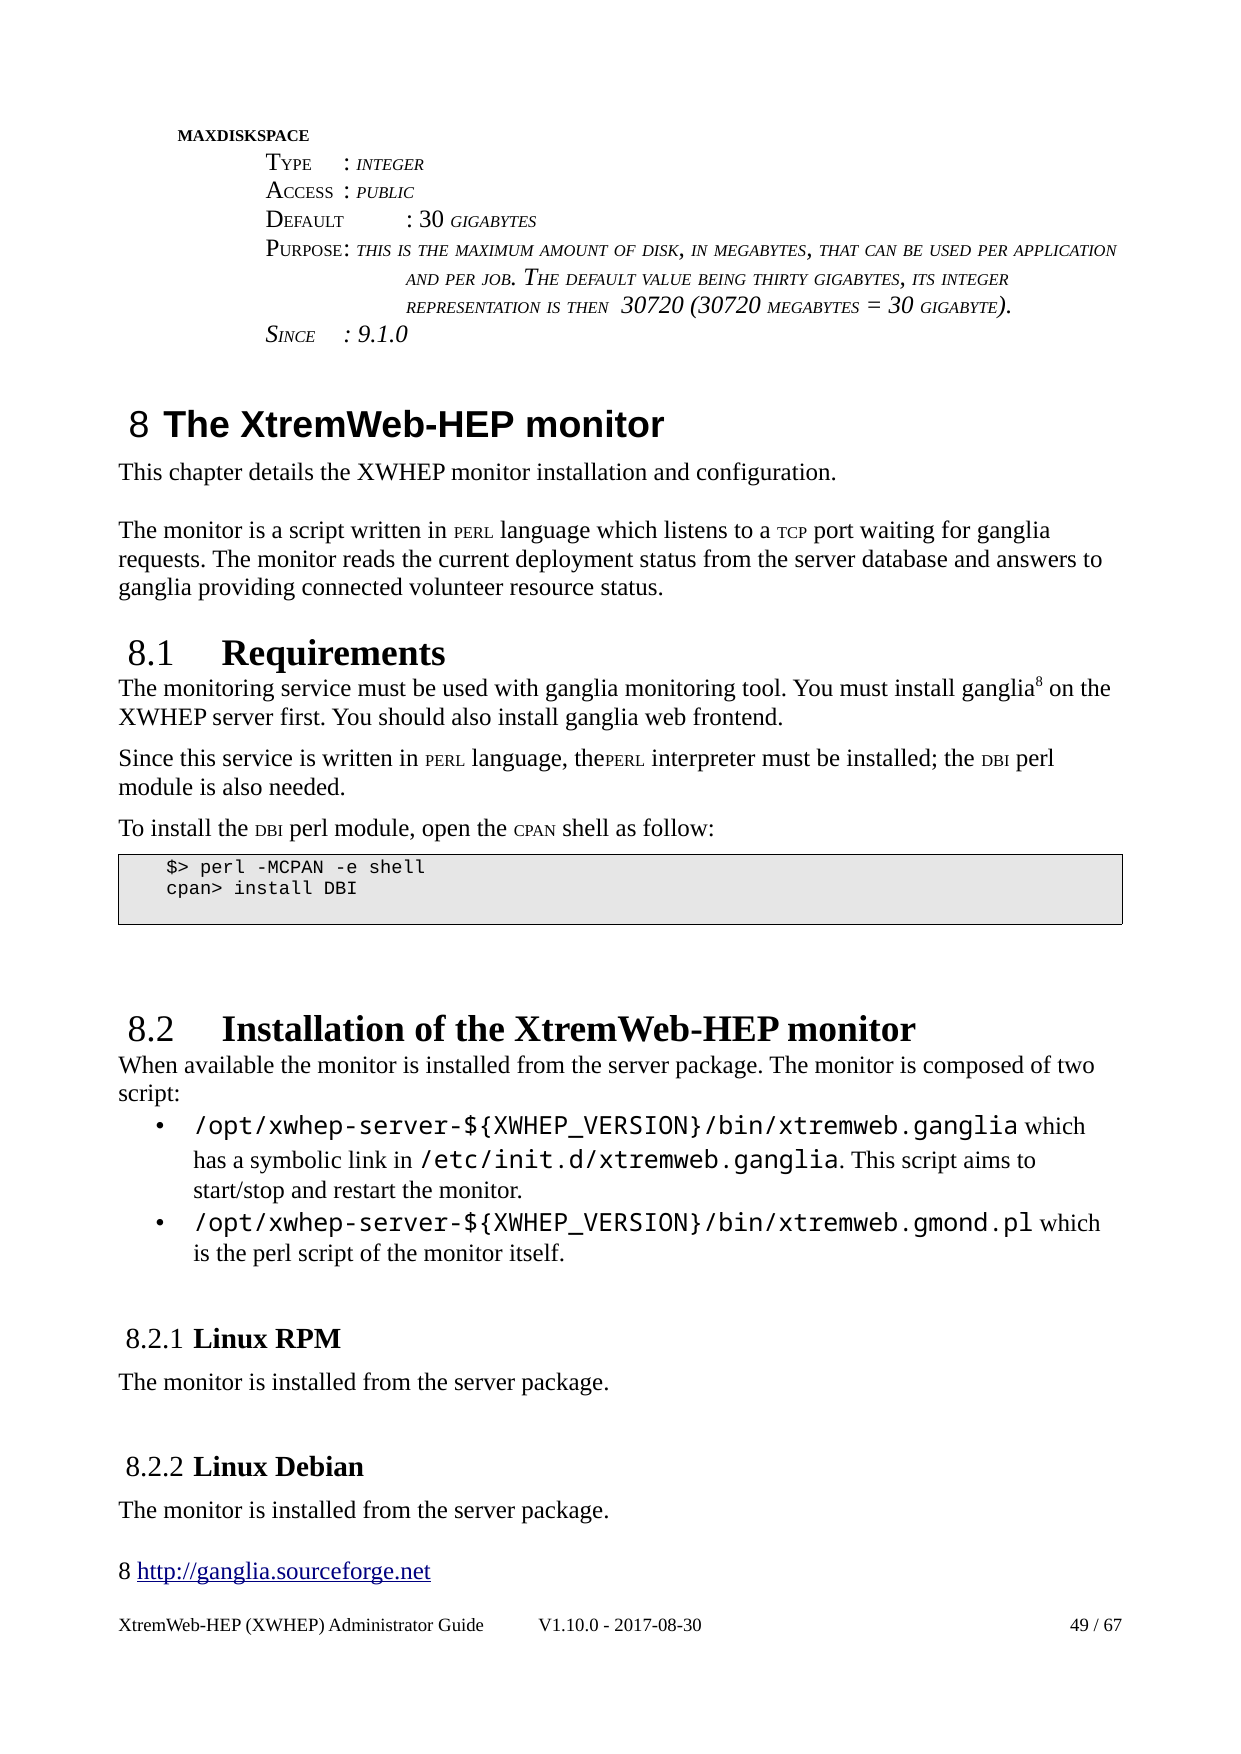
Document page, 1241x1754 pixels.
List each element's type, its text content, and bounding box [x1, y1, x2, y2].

text The monitor is a script written in perl language which listens to a tcp port waiting for ganglia requests. The monitor reads the current deployment status from the server database and answers to ganglia providing connected volunteer resource status. [118, 515, 1122, 601]
subtitle Linux Debian [118, 1449, 1122, 1483]
text The monitoring service must be used with ganglia monitoring tool. You must install ganglia on the XWHEP server first. You should also install ganglia web frontend. [118, 673, 1122, 731]
text $> perl -MCPAN -e shell [119, 855, 1122, 876]
text Since this service is written in perl language, theperl interpreter must be installed; the dbi perl module is also needed. [118, 743, 1122, 801]
subtitle Linux RPM [118, 1321, 1122, 1354]
text To install the dbi perl module, open the cpan shell as follow: [118, 813, 1122, 842]
list /opt/xwhep-server-${XWHEP_VERSION}/bin/xtremweb.gmond.pl which is the perl script of the monitor itself. [156, 1204, 1122, 1267]
text Since : 9.1.0 [265, 319, 1122, 348]
text Purpose : this is the maximum amount of disk, in megabytes, that can be used per application and per job. The default value being thirty gigabytes, its integer representation is then 30720 (30720 megabytes = 30 gigabyte). [265, 233, 1122, 319]
text maxdiskspace [177, 118, 1122, 147]
text This chapter details the XWHEP monitor installation and configuration. [118, 457, 1122, 486]
text cpan> install DBI [119, 876, 1122, 897]
text http://ganglia.sourceforge.net [118, 1556, 1122, 1585]
text The monitor is installed from the server package. [118, 1367, 1122, 1396]
subtitle The XtremWeb-HEP monitor [118, 402, 1122, 445]
text Type : integer [265, 147, 1122, 176]
text The monitor is installed from the server package. [118, 1495, 1122, 1524]
subtitle Requirements [118, 630, 1122, 673]
text Default : 30 gigabytes [265, 204, 1122, 233]
text Access : public [265, 176, 1122, 204]
subtitle Installation of the XtremWeb-HEP monitor [118, 1007, 1122, 1050]
list /opt/xwhep-server-${XWHEP_VERSION}/bin/xtremweb.ganglia which has a symbolic link in /etc/init.d/xtremweb.ganglia. This script aims to start/stop and restart the monitor. [156, 1107, 1122, 1204]
text When available the monitor is installed from the server package. The monitor is composed of two script: [118, 1050, 1122, 1107]
